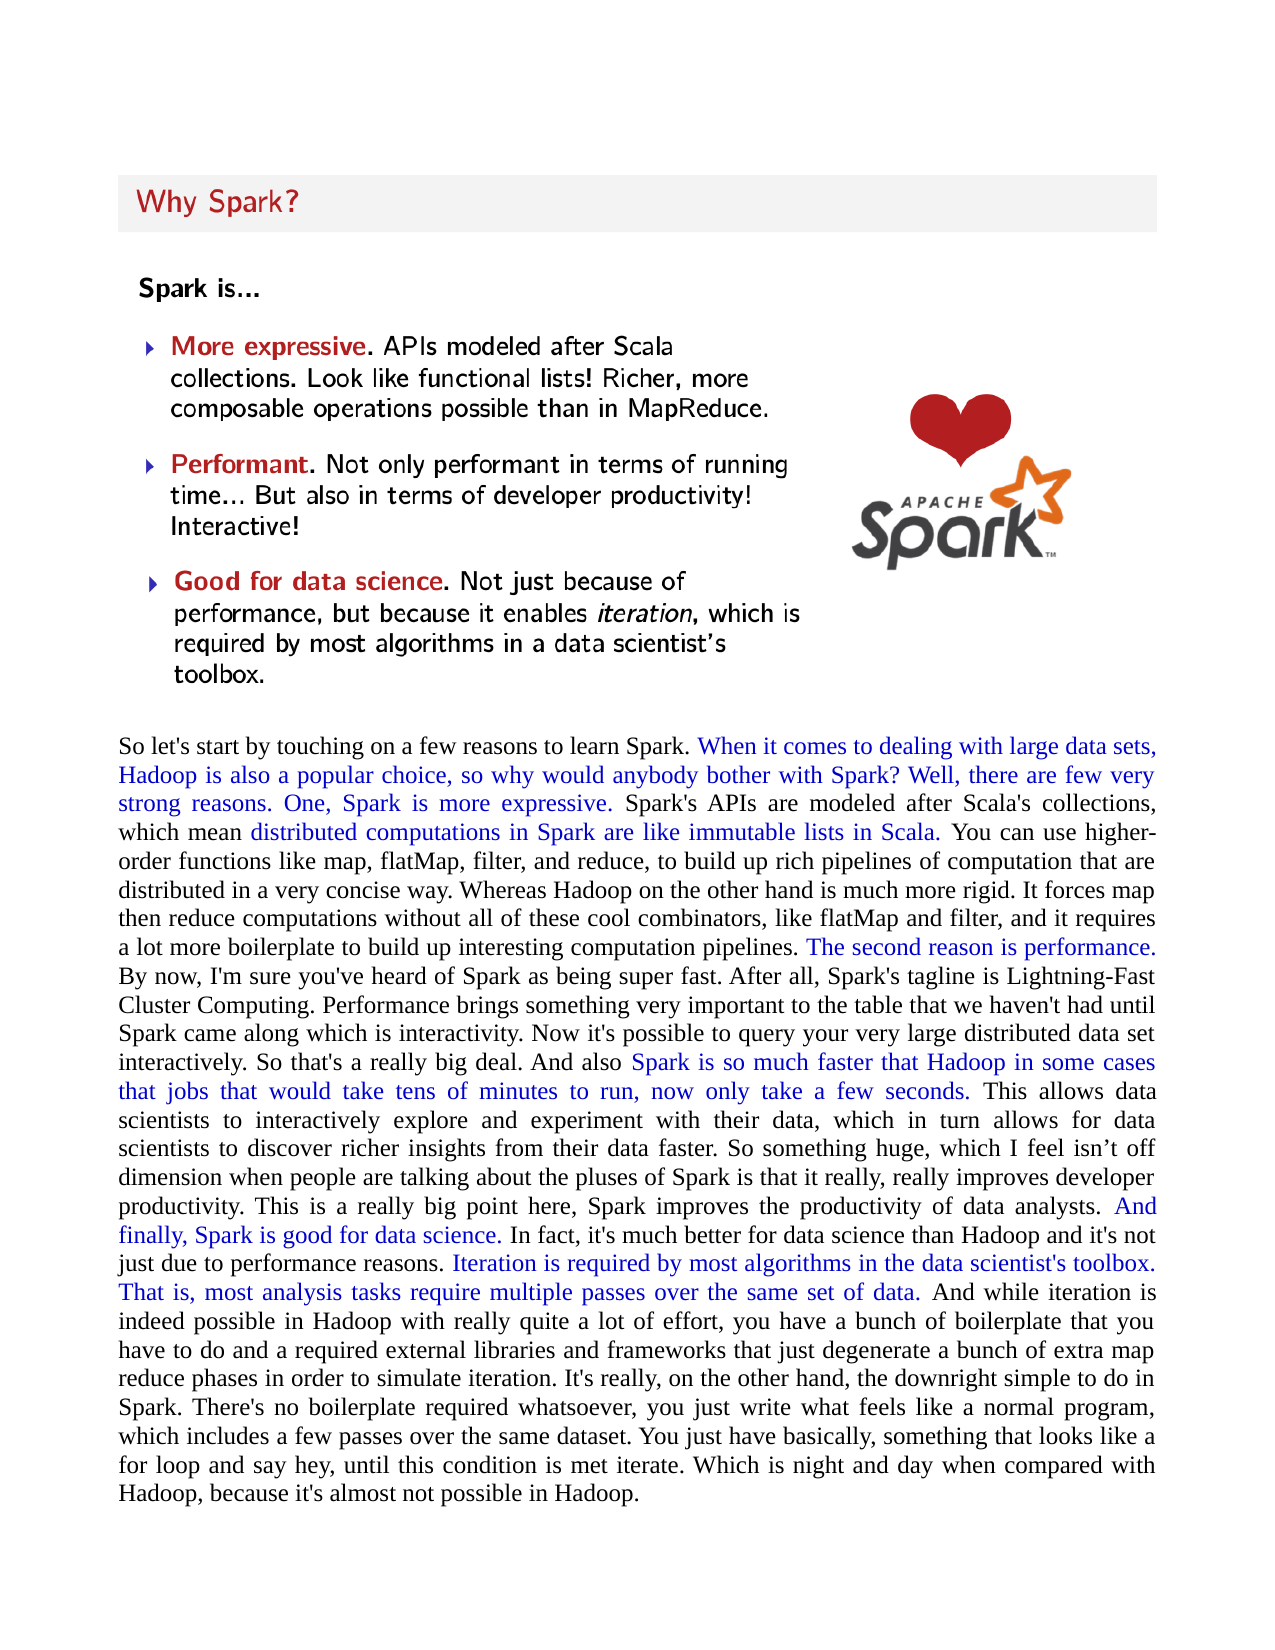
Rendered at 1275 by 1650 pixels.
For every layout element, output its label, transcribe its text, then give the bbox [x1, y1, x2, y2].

text So let's start by touching on a few reasons to learn Spark. When it comes to dealing with large data sets, Hadoop is also a popular choice, so why would anybody bother with Spark? Well, there are few very strong reasons. One, Spark is more expressive. Spark's APIs are modeled after Scala's collections, which mean distributed computations in Spark are like immutable lists in Scala. You can use higher-order functions like map, flatMap, filter, and reduce, to build up rich pipelines of computation that are distributed in a very concise way. Whereas Hadoop on the other hand is much more rigid. It forces map then reduce computations without all of these cool combinators, like flatMap and filter, and it requires a lot more boilerplate to build up interesting computation pipelines. The second reason is performance. By now, I'm sure you've heard of Spark as being super fast. After all, Spark's tagline is Lightning-Fast Cluster Computing. Performance brings something very important to the table that we haven't had until Spark came along which is interactivity. Now it's possible to query your very large distributed data set interactively. So that's a really big deal. And also Spark is so much faster that Hadoop in some cases that jobs that would take tens of minutes to run, now only take a few seconds. This allows data scientists to interactively explore and experiment with their data, which in turn allows for data scientists to discover richer insights from their data faster. So something huge, which I feel isn’t off dimension when people are talking about the pluses of Spark is that it really, really improves developer productivity. This is a really big point here, Spark improves the productivity of data analysts. And finally, Spark is good for data science. In fact, it's much better for data science than Hadoop and it's not just due to performance reasons. Iteration is required by most algorithms in the data scientist's toolbox. That is, most analysis tasks require multiple passes over the same set of data. And while iteration is indeed possible in Hadoop with really quite a lot of effort, you have a bunch of boilerplate that you have to do and a required external libraries and frameworks that just degenerate a bunch of extra map reduce phases in order to simulate iteration. It's really, on the other hand, the downright simple to do in Spark. There's no boilerplate required whatsoever, you just write what feels like a normal program, which includes a few passes over the same dataset. You just have basically, something that looks like a for loop and say hey, until this condition is met iterate. Which is night and day when compared with Hadoop, because it's almost not possible in Hadoop. [118, 731, 1157, 1507]
picture [118, 175, 1157, 703]
